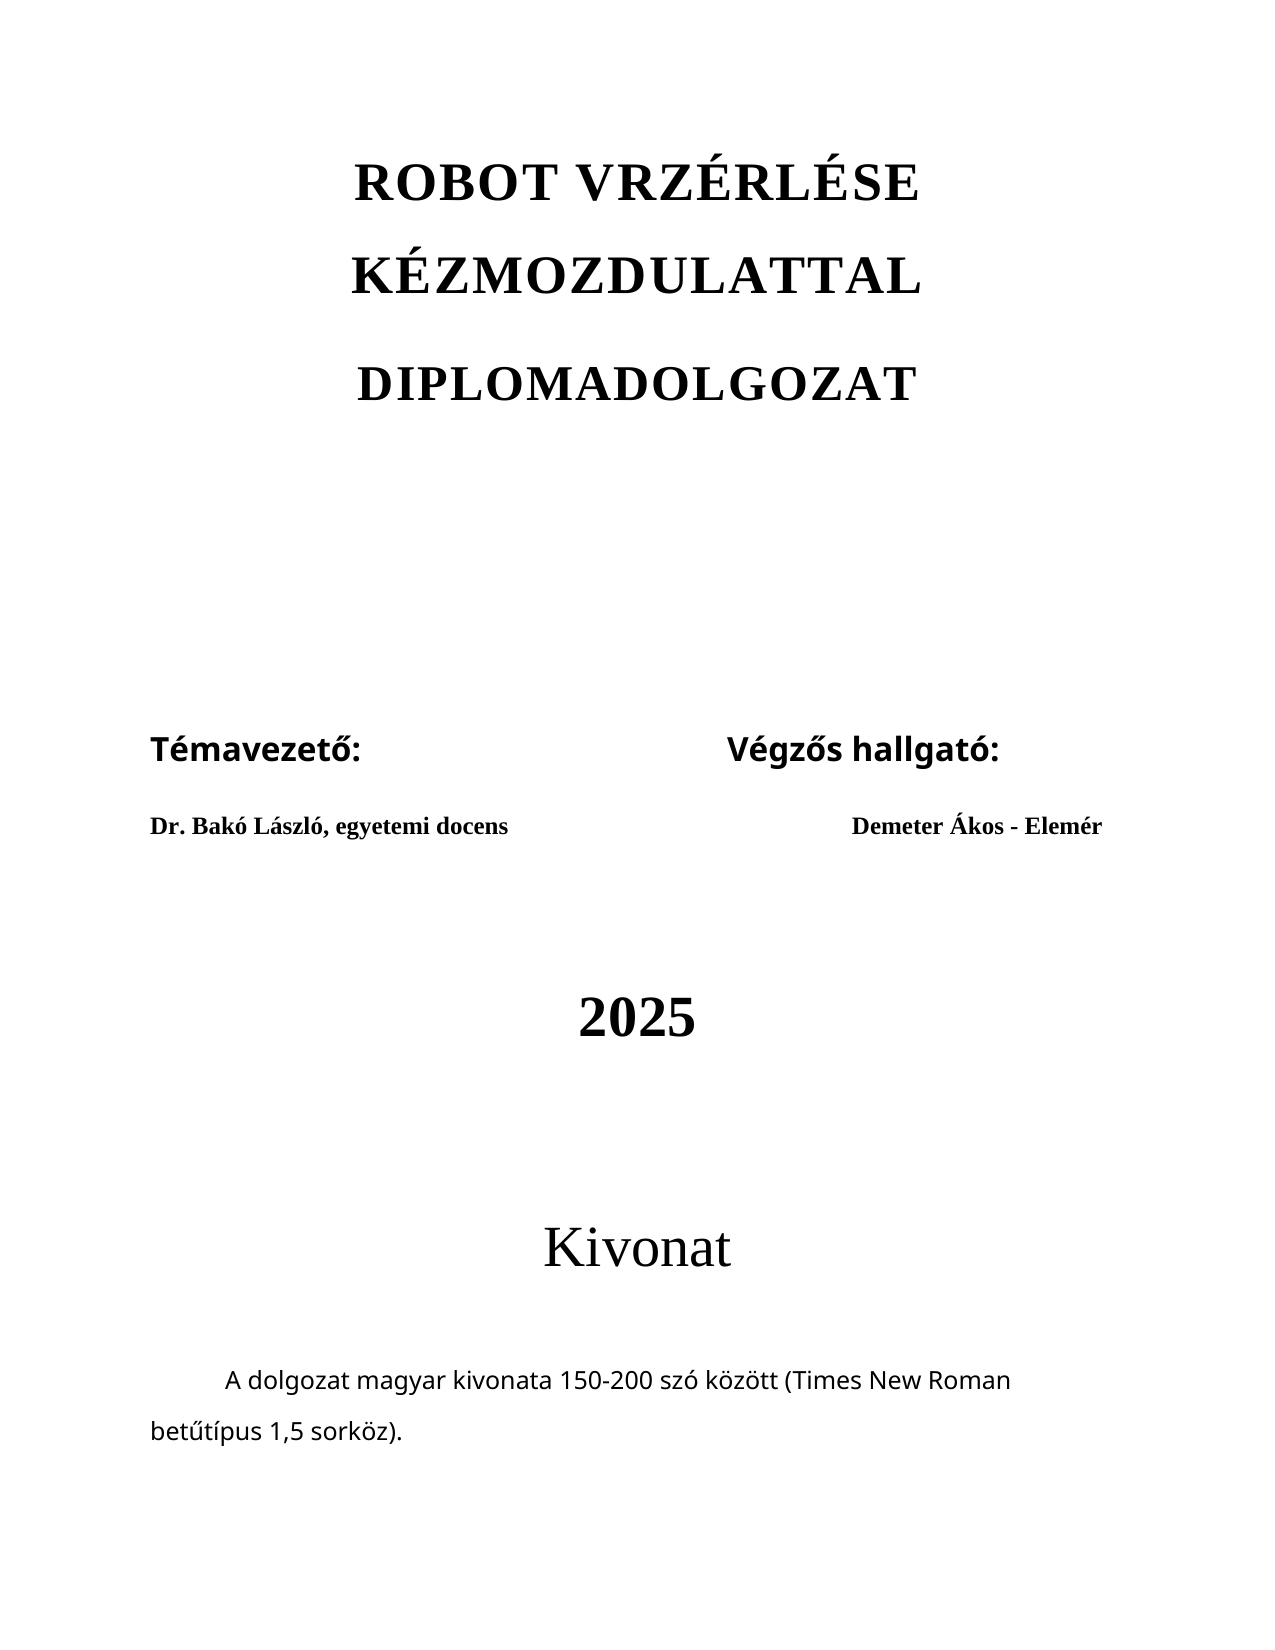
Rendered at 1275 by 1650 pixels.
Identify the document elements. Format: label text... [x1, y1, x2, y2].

text A dolgozat magyar kivonata 150-200 szó között (Times New Roman betűtípus 1,5 sorköz). [150, 1363, 1125, 1448]
text Témavezető: Végzős hallgató: [150, 726, 1125, 772]
text Kivonat [150, 1212, 1125, 1279]
text 2025 [150, 982, 1125, 1049]
text Dr. Bakó László, egyetemi docens Demeter Ákos - Elemér [150, 811, 1125, 840]
text ROBOT VRZÉRLÉSE KÉZMOZDULATTAL [150, 150, 1125, 306]
text DIPLOMADOLGOZAT [150, 353, 1125, 411]
